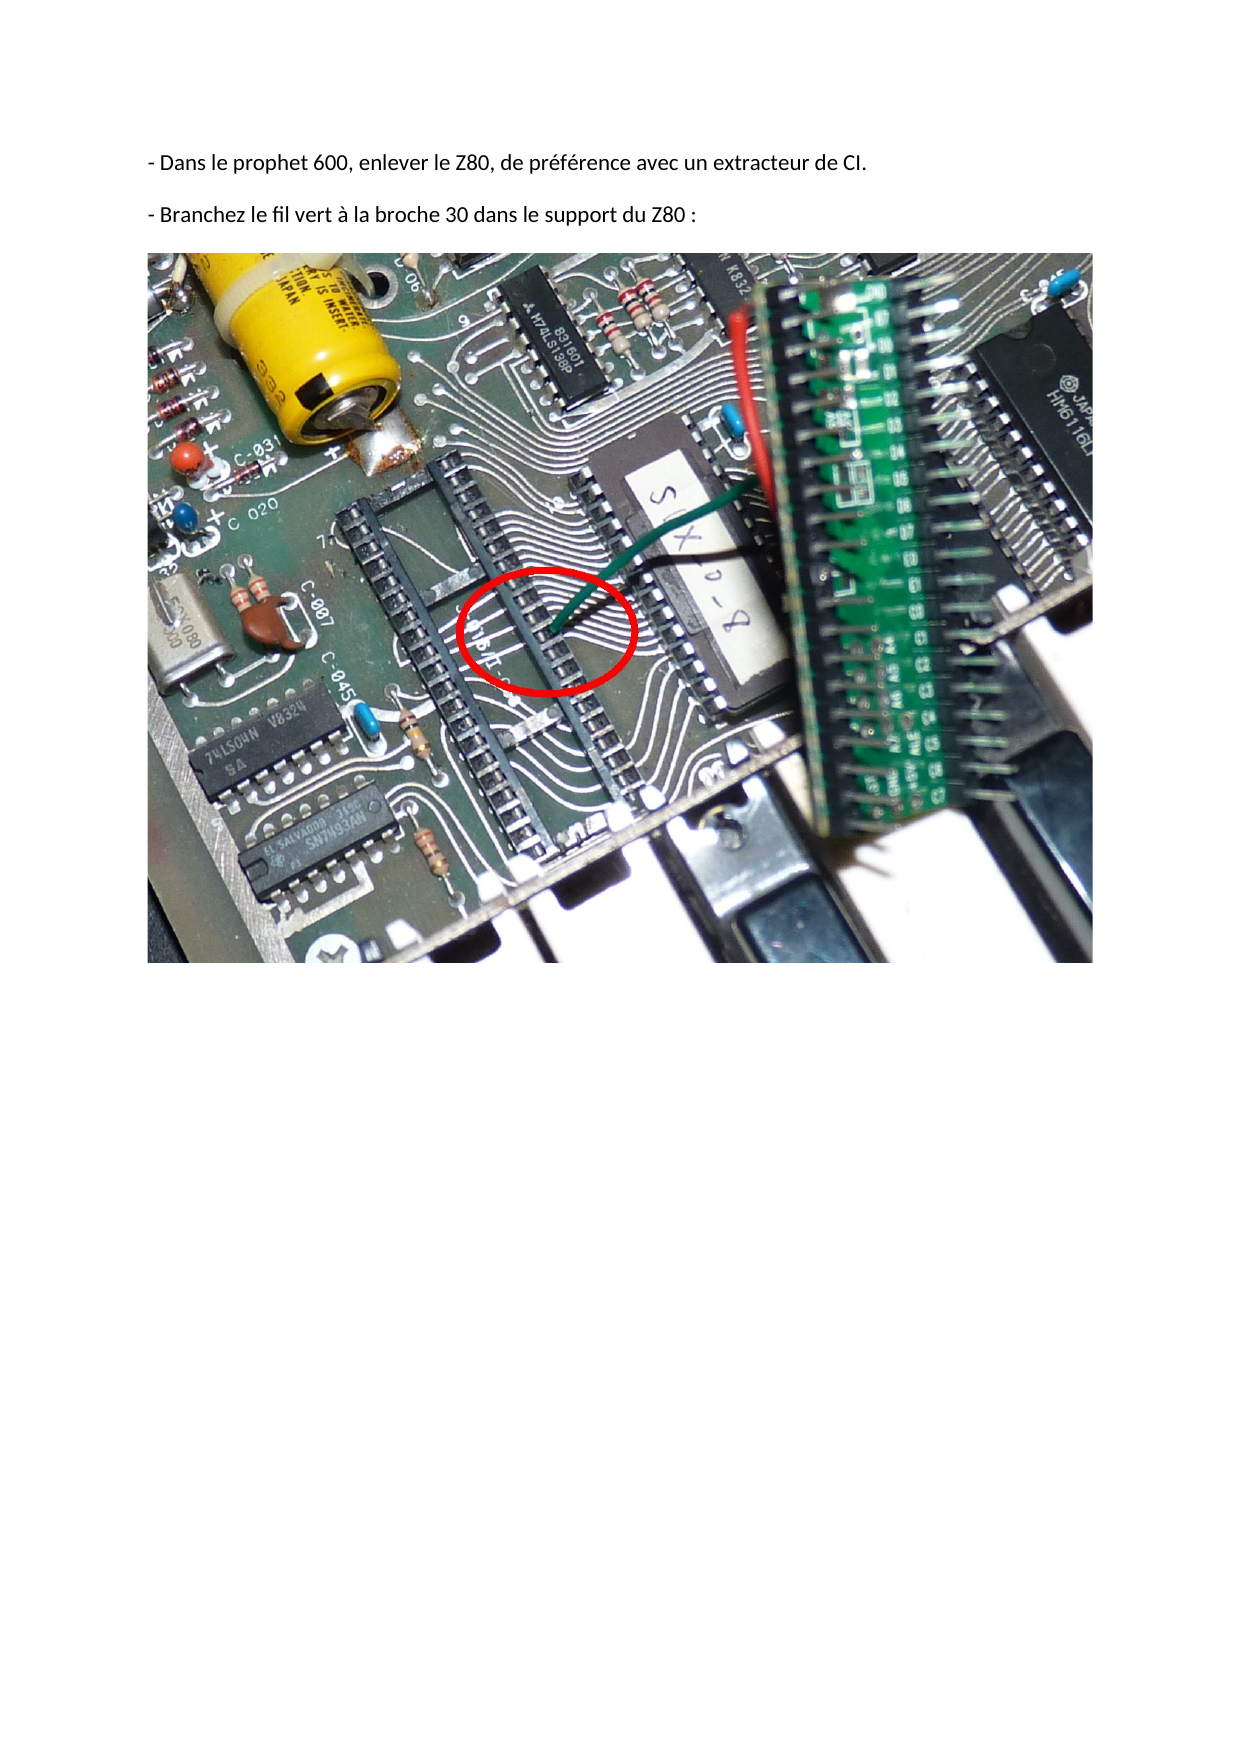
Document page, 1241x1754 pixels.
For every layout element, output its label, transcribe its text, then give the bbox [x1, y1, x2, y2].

text - Dans le prophet 600, enlever le Z80, de préférence avec un extracteur de CI. [148, 148, 1093, 176]
picture [147, 253, 1093, 963]
text - Branchez le fil vert à la broche 30 dans le support du Z80 : [148, 201, 1093, 229]
